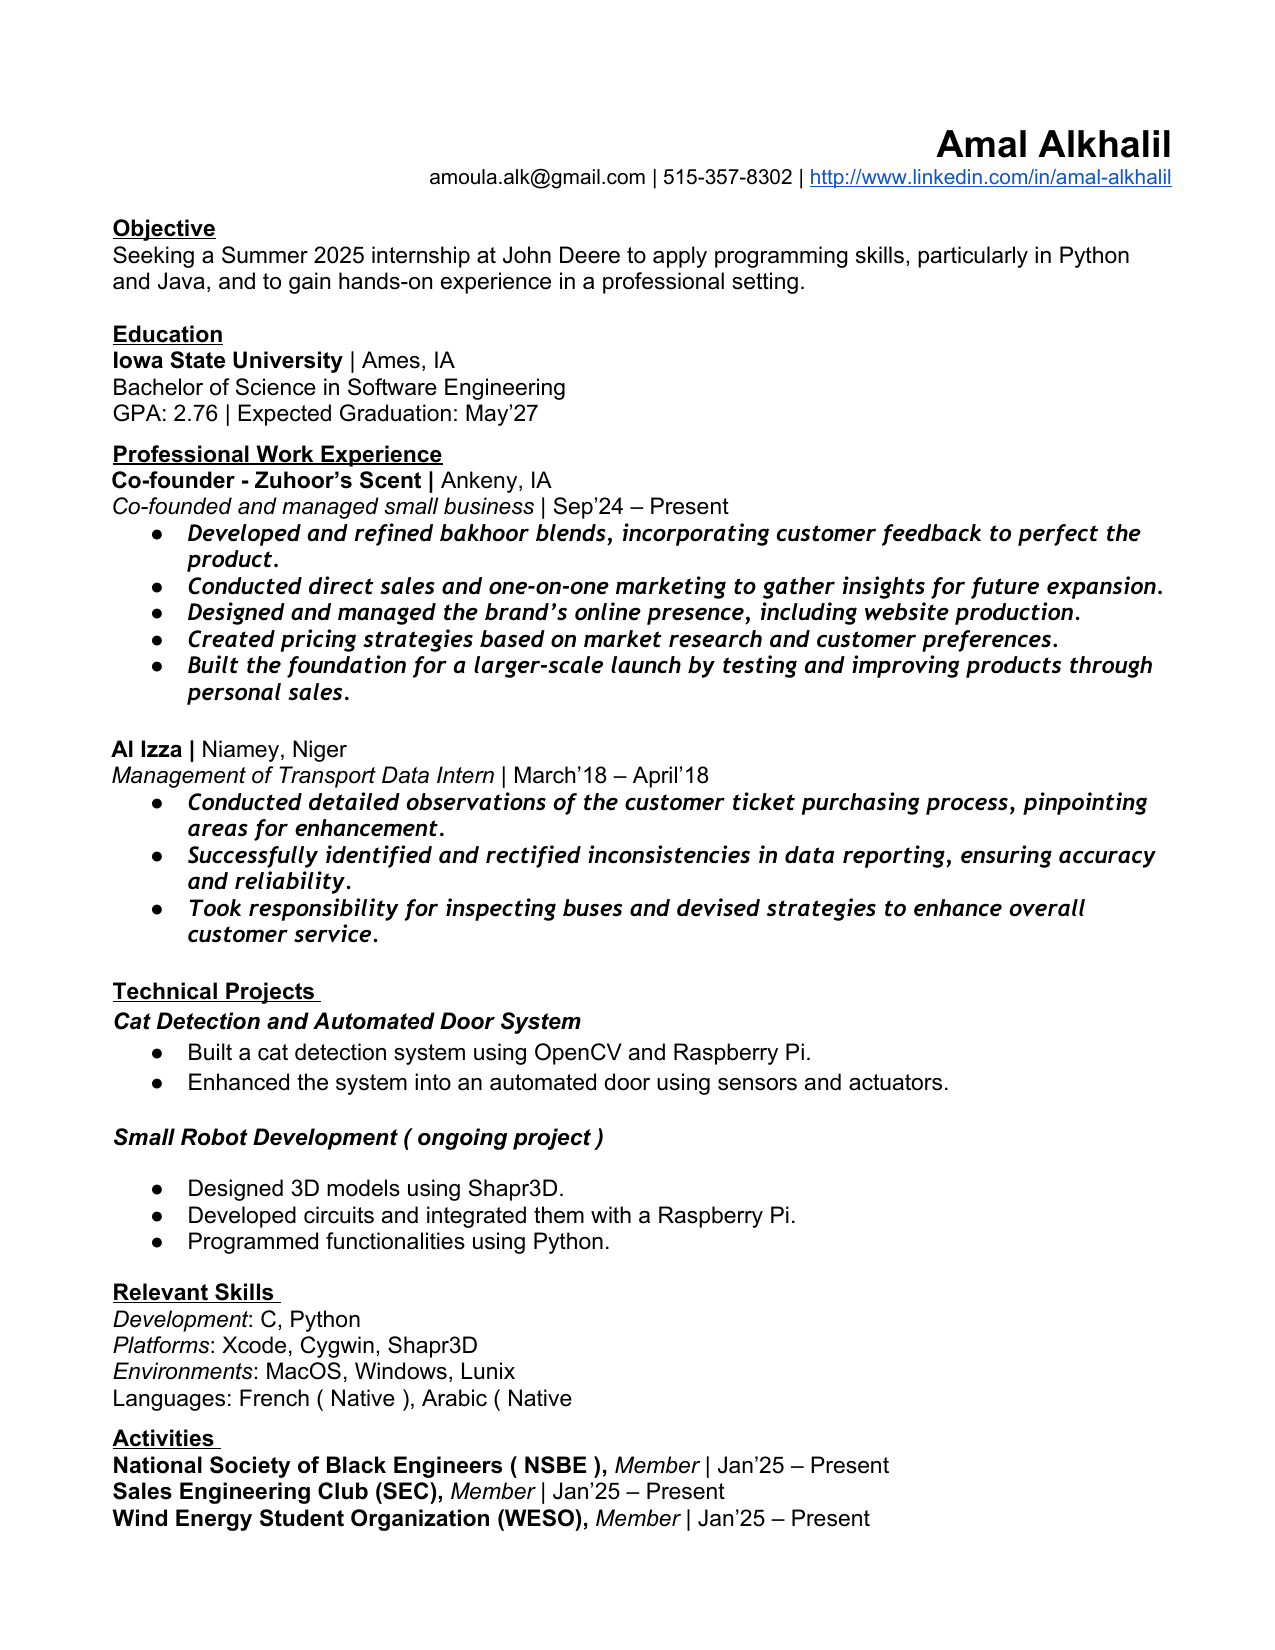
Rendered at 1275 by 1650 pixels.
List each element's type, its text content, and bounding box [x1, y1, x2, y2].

list Enhanced the system into an automated door using sensors and actuators. [150, 1069, 1172, 1095]
text Cat Detection and Automated Door System [112, 1008, 1172, 1034]
text Bachelor of Science in Software Engineering [112, 373, 1172, 400]
list Programmed functionalities using Python. [150, 1228, 1172, 1254]
text Wind Energy Student Organization (WESO), Member | Jan’25 – Present [112, 1504, 1172, 1531]
text Objective [112, 215, 1172, 242]
subtitle Conducted direct sales and one-on-one marketing to gather insights for future expansion. [150, 573, 1175, 599]
list Developed circuits and integrated them with a Raspberry Pi. [150, 1202, 1172, 1228]
subtitle Developed and refined bakhoor blends, incorporating customer feedback to perfect the product. [150, 519, 1175, 573]
subtitle Designed and managed the brand’s online presence, including website production. [150, 599, 1175, 626]
text Languages: French ( Native ), Arabic ( Native [112, 1385, 1172, 1411]
subtitle Co-founded and managed small business | Sep’24 – Present [111, 493, 1175, 519]
text Technical Projects [112, 978, 1172, 1004]
text Sales Engineering Club (SEC), Member | Jan’25 – Present [112, 1478, 1172, 1504]
text Small Robot Development ( ongoing project ) [112, 1124, 1172, 1150]
text Platforms: Xcode, Cygwin, Shapr3D [112, 1332, 1172, 1358]
subtitle Conducted detailed observations of the customer ticket purchasing process, pinpointing areas for enhancement. [150, 788, 1175, 842]
subtitle Co-founder - Zuhoor’s Scent | Ankeny, IA [111, 467, 1175, 493]
text Professional Work Experience [112, 441, 1172, 467]
subtitle Management of Transport Data Intern | March’18 – April’18 [111, 762, 1175, 788]
list Built a cat detection system using OpenCV and Raspberry Pi. [150, 1038, 1172, 1065]
text Development: C, Python [112, 1306, 1172, 1332]
list Designed 3D models using Shapr3D. [150, 1175, 1172, 1202]
subtitle Built the foundation for a larger-scale launch by testing and improving products through personal sales. [150, 652, 1175, 706]
text amoula.alk@gmail.com | 515-357-8302 | http://www.linkedin.com/in/amal-alkhalil [112, 165, 1172, 189]
subtitle Took responsibility for inspecting buses and devised strategies to enhance overall customer service. [150, 895, 1175, 948]
text Iowa State University | Ames, IA [112, 347, 1172, 373]
text Relevant Skills [112, 1279, 1172, 1306]
text Education [112, 321, 1172, 347]
subtitle Successfully identified and rectified inconsistencies in data reporting, ensuring accuracy and reliability. [150, 842, 1175, 895]
text GPA: 2.76 | Expected Graduation: May’27 [112, 400, 1172, 426]
subtitle Created pricing strategies based on market research and customer preferences. [150, 626, 1175, 652]
subtitle Al Izza | Niamey, Niger [111, 736, 1175, 762]
text Amal Alkhalil [112, 122, 1172, 165]
text Activities [112, 1425, 1172, 1452]
text Seeking a Summer 2025 internship at John Deere to apply programming skills, particularly in Python and Java, and to gain hands-on experience in a professional setting. [112, 242, 1172, 294]
text Environments: MacOS, Windows, Lunix [112, 1358, 1172, 1385]
text National Society of Black Engineers ( NSBE ), Member | Jan’25 – Present [112, 1452, 1172, 1478]
